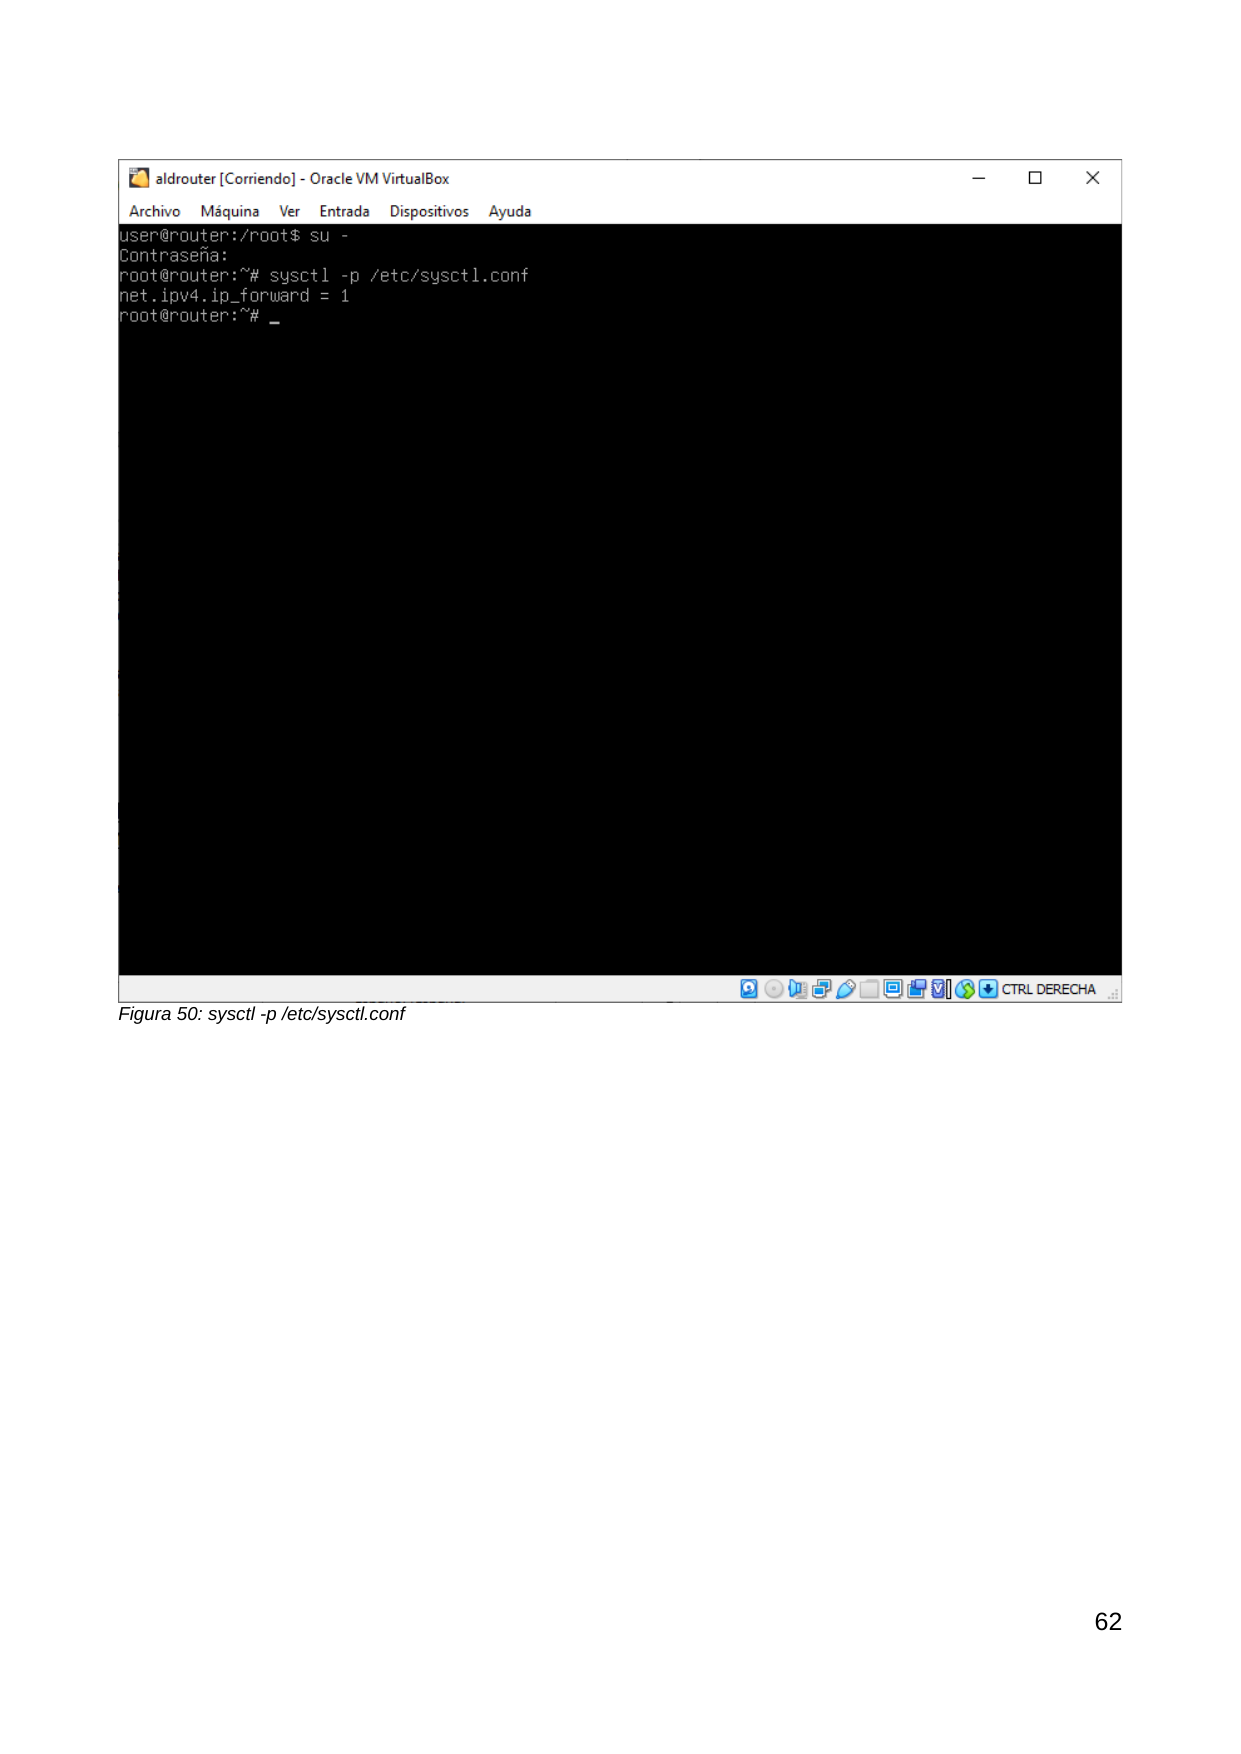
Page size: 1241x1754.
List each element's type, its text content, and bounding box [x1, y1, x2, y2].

picture [118, 159, 1123, 1003]
text Figura 50: sysctl -p /etc/sysctl.conf [118, 1003, 1122, 1024]
